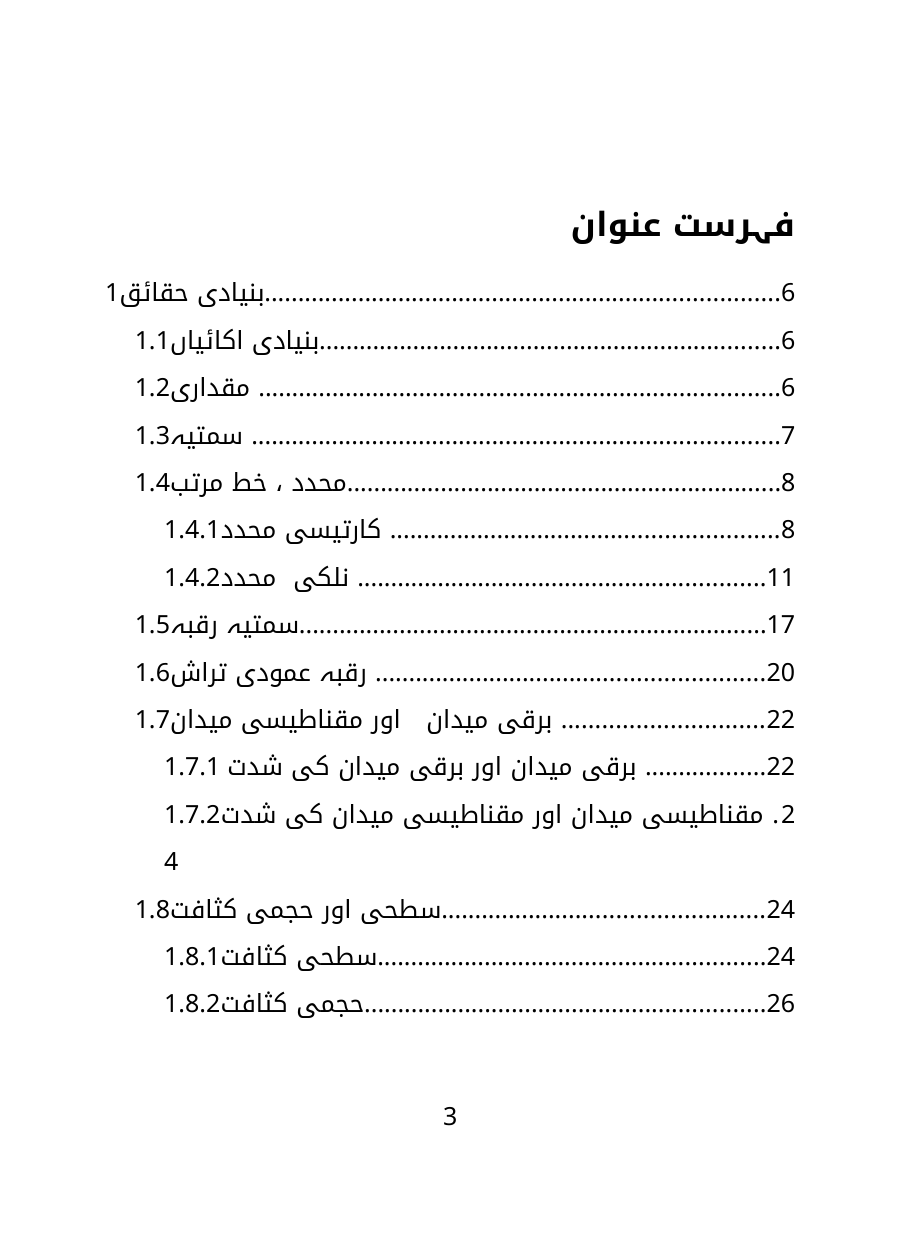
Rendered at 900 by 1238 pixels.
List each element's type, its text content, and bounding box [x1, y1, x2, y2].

text 1.7.1 برقی میدان اور برقی میدان کی شدت 22 [164, 744, 795, 791]
text 1.7برقی میدان اور مقناطیسی میدان 22 [134, 696, 795, 744]
text 1.4محدد ، خط مرتب 8 [134, 459, 795, 507]
text 1.8.1سطحی کثافت 24 [164, 933, 795, 981]
text 1.2مقداری 6 [134, 364, 795, 412]
text 1.8سطحی اور حجمی کثافت 24 [134, 886, 795, 933]
subtitle فہرست عنوان [105, 194, 795, 257]
text 1.8.2حجمی کثافت 26 [164, 981, 795, 1028]
text 1.4.2نلکی محدد 11 [164, 554, 795, 602]
text 1بنیادی حقائق 6 [105, 270, 795, 317]
text 1.4.1کارتیسی محدد 8 [164, 507, 795, 554]
text 1.6رقبہ عمودی تراش 20 [134, 649, 795, 696]
text 1.7.2مقناطیسی میدان اور مقناطیسی میدان کی شدت 24 [164, 791, 795, 886]
text 1.5سمتیہ رقبہ 17 [134, 602, 795, 649]
text 1.1بنیادی اکائیاں 6 [134, 317, 795, 364]
text 1.3سمتیہ 7 [134, 412, 795, 459]
